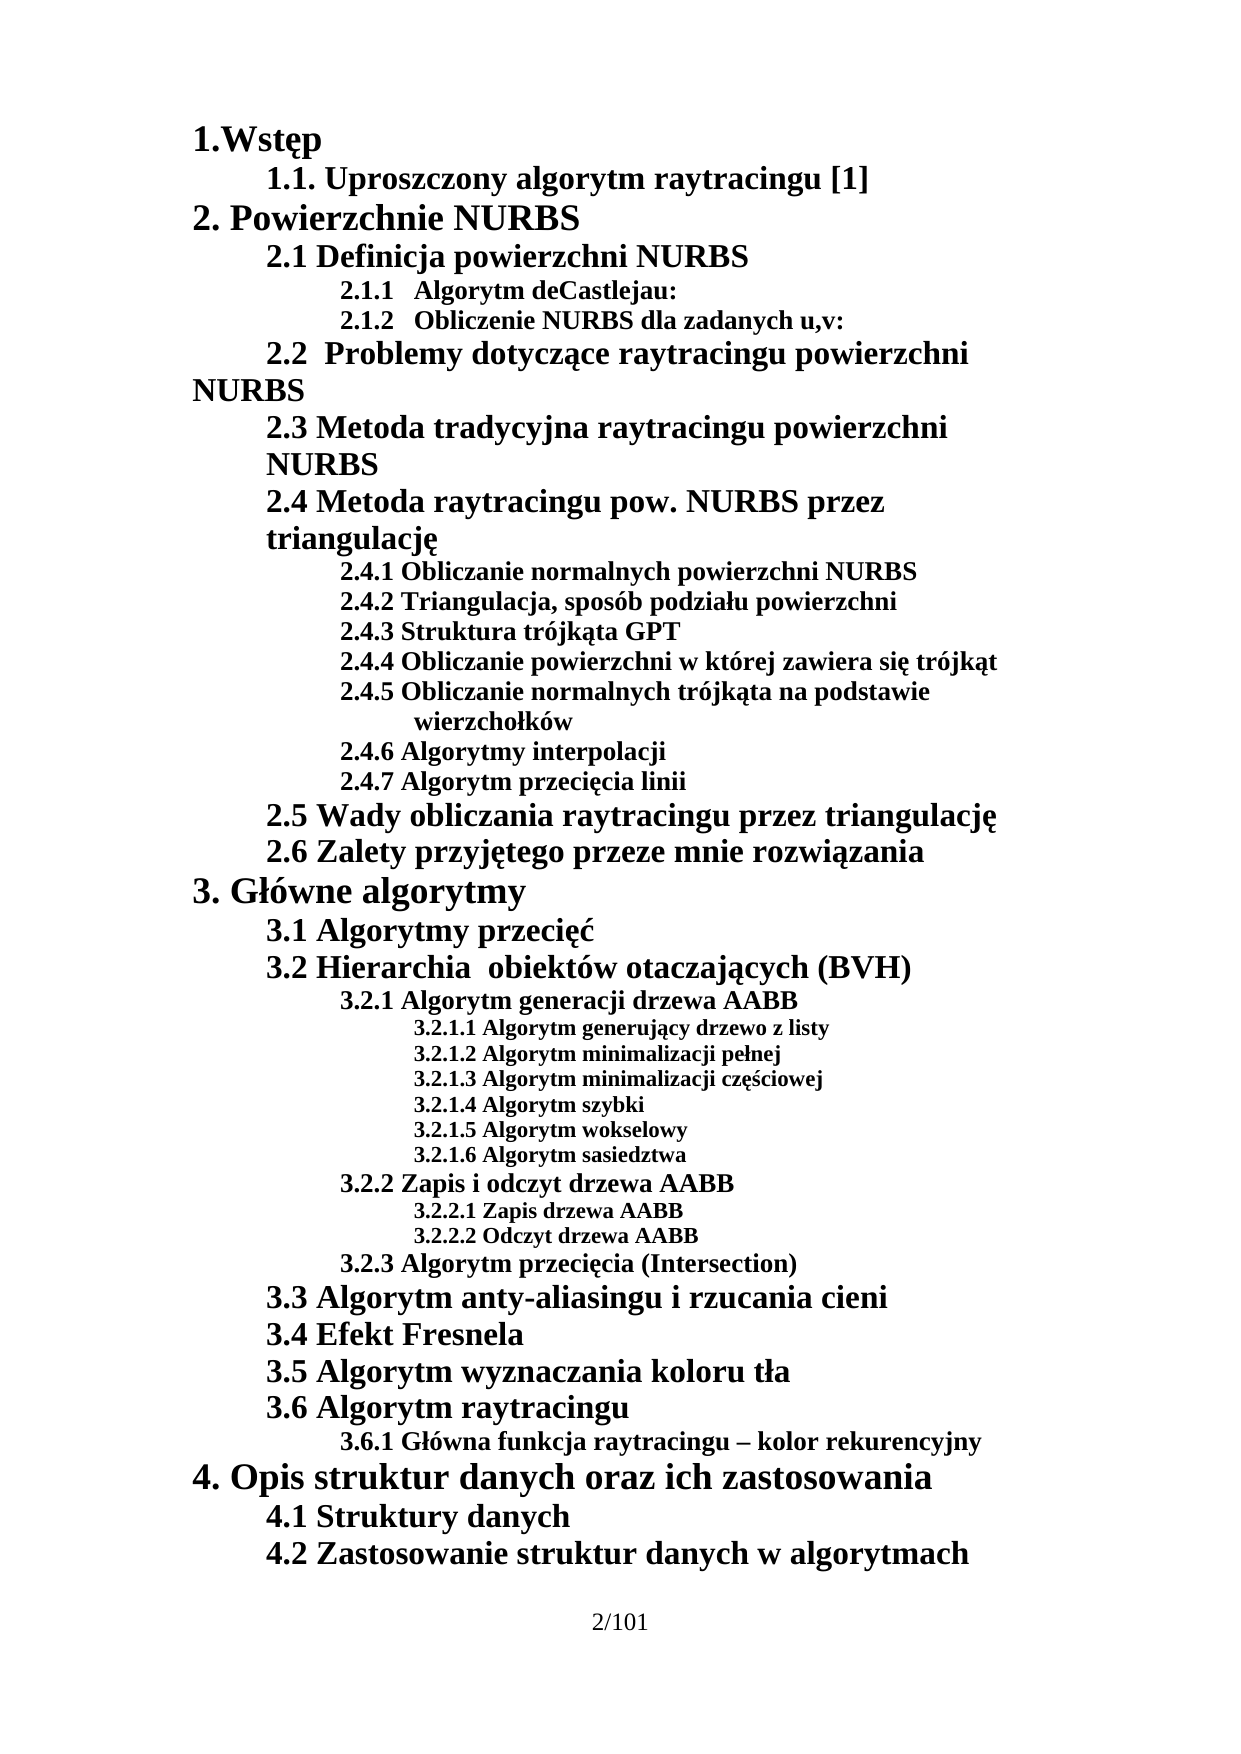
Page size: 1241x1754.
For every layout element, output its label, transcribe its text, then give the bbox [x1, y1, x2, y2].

text 3.2.3 Algorytm przecięcia (Intersection) [118, 1249, 1122, 1279]
text 1.Wstęp [118, 118, 1122, 160]
text 2.3 Metoda tradycyjna raytracingu powierzchni NURBS [118, 409, 1122, 482]
text 2.4.6 Algorytmy interpolacji [118, 736, 1122, 766]
text 2.2 Problemy dotyczące raytracingu powierzchni NURBS [118, 335, 1122, 409]
text 2.4 Metoda raytracingu pow. NURBS przez triangulację [118, 482, 1122, 556]
text 3. Główne algorytmy [118, 870, 1122, 912]
text 3.2.1.1 Algorytm generujący drzewo z listy [118, 1015, 1122, 1041]
text 4.1 Struktury danych [118, 1498, 1122, 1534]
text 3.2.2.2 Odczyt drzewa AABB [118, 1223, 1122, 1249]
text 3.2.1.6 Algorytm sasiedztwa [118, 1142, 1122, 1168]
text 3.4 Efekt Fresnela [118, 1316, 1122, 1352]
text 3.1 Algorytmy przecięć [118, 912, 1122, 948]
text 3.2 Hierarchia obiektów otaczających (BVH) [118, 948, 1122, 985]
text 2.4.4 Obliczanie powierzchni w której zawiera się trójkąt [118, 646, 1122, 676]
text 2.4.5 Obliczanie normalnych trójkąta na podstawie wierzchołków [118, 676, 1122, 736]
text 3.3 Algorytm anty-aliasingu i rzucania cieni [118, 1279, 1122, 1316]
text 3.2.2 Zapis i odczyt drzewa AABB [118, 1168, 1122, 1198]
text 3.2.1.5 Algorytm wokselowy [118, 1117, 1122, 1142]
text 2.1.2 Obliczenie NURBS dla zadanych u,v: [118, 305, 1122, 335]
text 2.6 Zalety przyjętego przeze mnie rozwiązania [118, 833, 1122, 870]
text 2.4.7 Algorytm przecięcia linii [118, 766, 1122, 796]
text 4.2 Zastosowanie struktur danych w algorytmach [118, 1534, 1122, 1571]
text 3.6 Algorytm raytracingu [118, 1389, 1122, 1426]
text 2.5 Wady obliczania raytracingu przez triangulację [118, 796, 1122, 833]
text 3.5 Algorytm wyznaczania koloru tła [118, 1352, 1122, 1389]
text 2.4.3 Struktura trójkąta GPT [118, 616, 1122, 646]
text 2.1.1 Algorytm deCastlejau: [118, 275, 1122, 305]
text 4. Opis struktur danych oraz ich zastosowania [118, 1456, 1122, 1498]
text 3.2.1.3 Algorytm minimalizacji częściowej [118, 1066, 1122, 1092]
text 3.2.1 Algorytm generacji drzewa AABB [118, 985, 1122, 1015]
text 2.4.1 Obliczanie normalnych powierzchni NURBS [118, 556, 1122, 586]
text 3.2.2.1 Zapis drzewa AABB [118, 1198, 1122, 1223]
text 3.6.1 Główna funkcja raytracingu – kolor rekurencyjny [118, 1426, 1122, 1456]
text 3.2.1.2 Algorytm minimalizacji pełnej [118, 1041, 1122, 1066]
text 1.1. Uproszczony algorytm raytracingu [1] [118, 160, 1122, 197]
text 3.2.1.4 Algorytm szybki [118, 1092, 1122, 1117]
text 2.1 Definicja powierzchni NURBS [118, 238, 1122, 275]
text 2. Powierzchnie NURBS [118, 197, 1122, 238]
text 2.4.2 Triangulacja, sposób podziału powierzchni [118, 586, 1122, 616]
